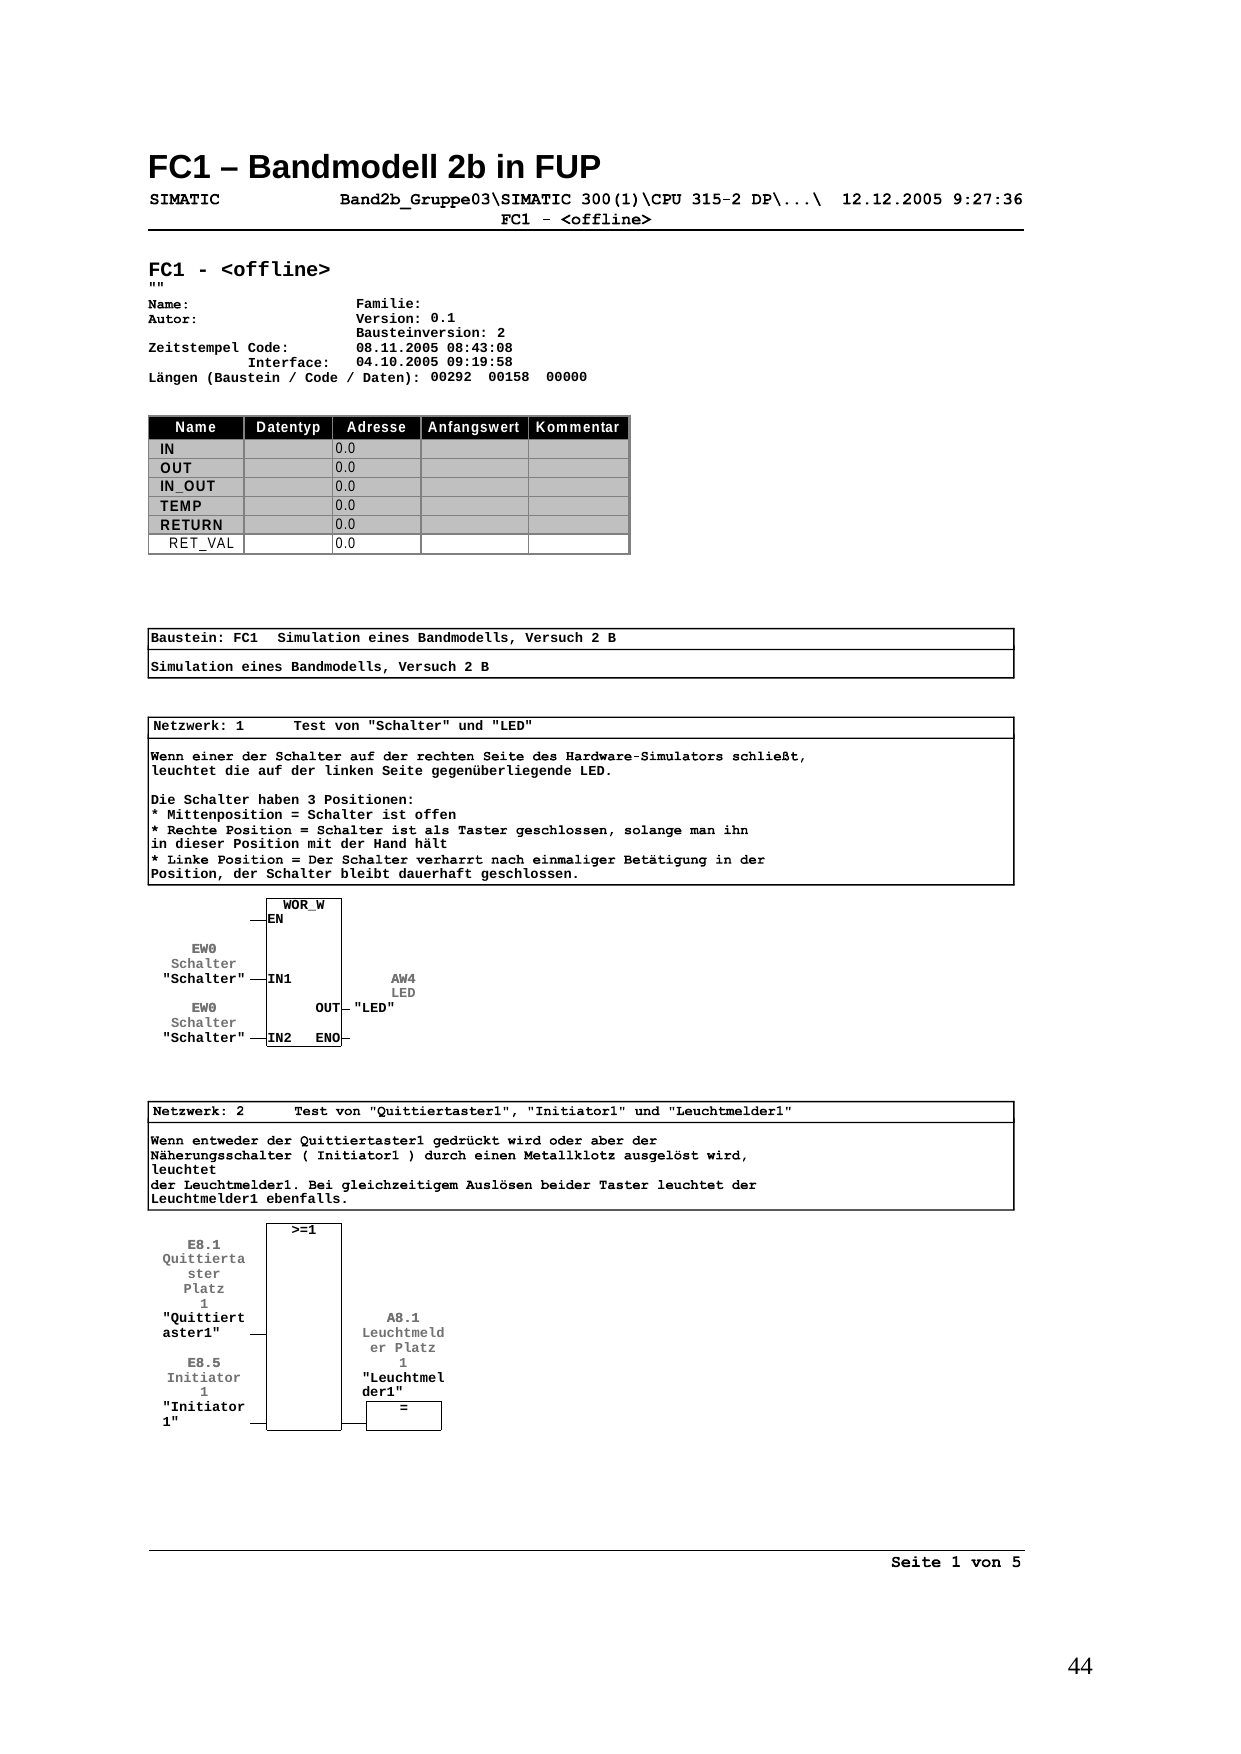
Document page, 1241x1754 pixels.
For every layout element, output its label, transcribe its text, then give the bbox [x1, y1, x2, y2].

subtitle FC1 – Bandmodell 2b in FUP [148, 148, 1093, 186]
